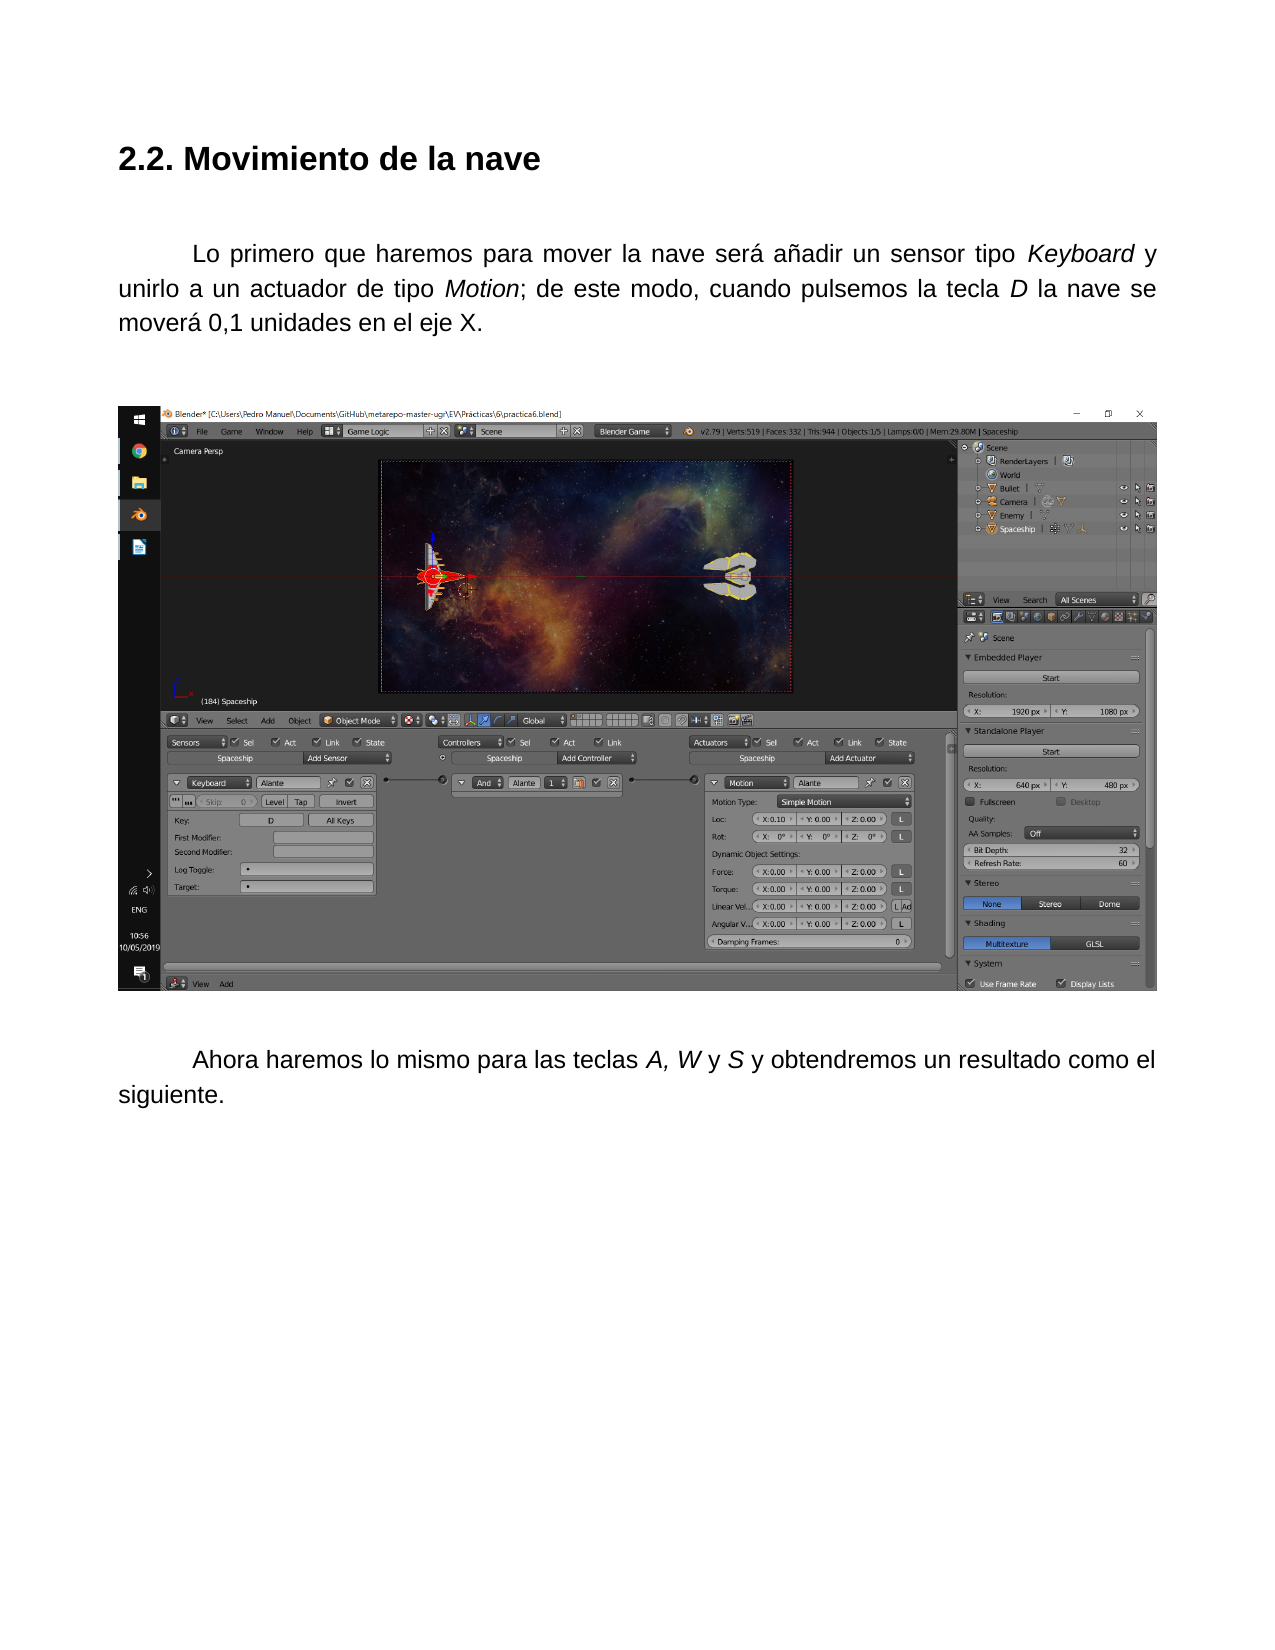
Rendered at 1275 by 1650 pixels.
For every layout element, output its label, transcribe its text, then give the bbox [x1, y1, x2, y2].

subtitle 2.2. Movimiento de la nave [118, 139, 1157, 178]
text Lo primero que haremos para mover la nave será añadir un sensor tipo Keyboard y unirlo a un actuador de tipo Motion; de este modo, cuando pulsemos la tecla D la nave se moverá 0,1 unidades en el eje X. [118, 239, 1157, 337]
picture [118, 406, 1157, 991]
text Ahora haremos lo mismo para las teclas A, W y S y obtendremos un resultado como el siguiente. [118, 1045, 1157, 1108]
